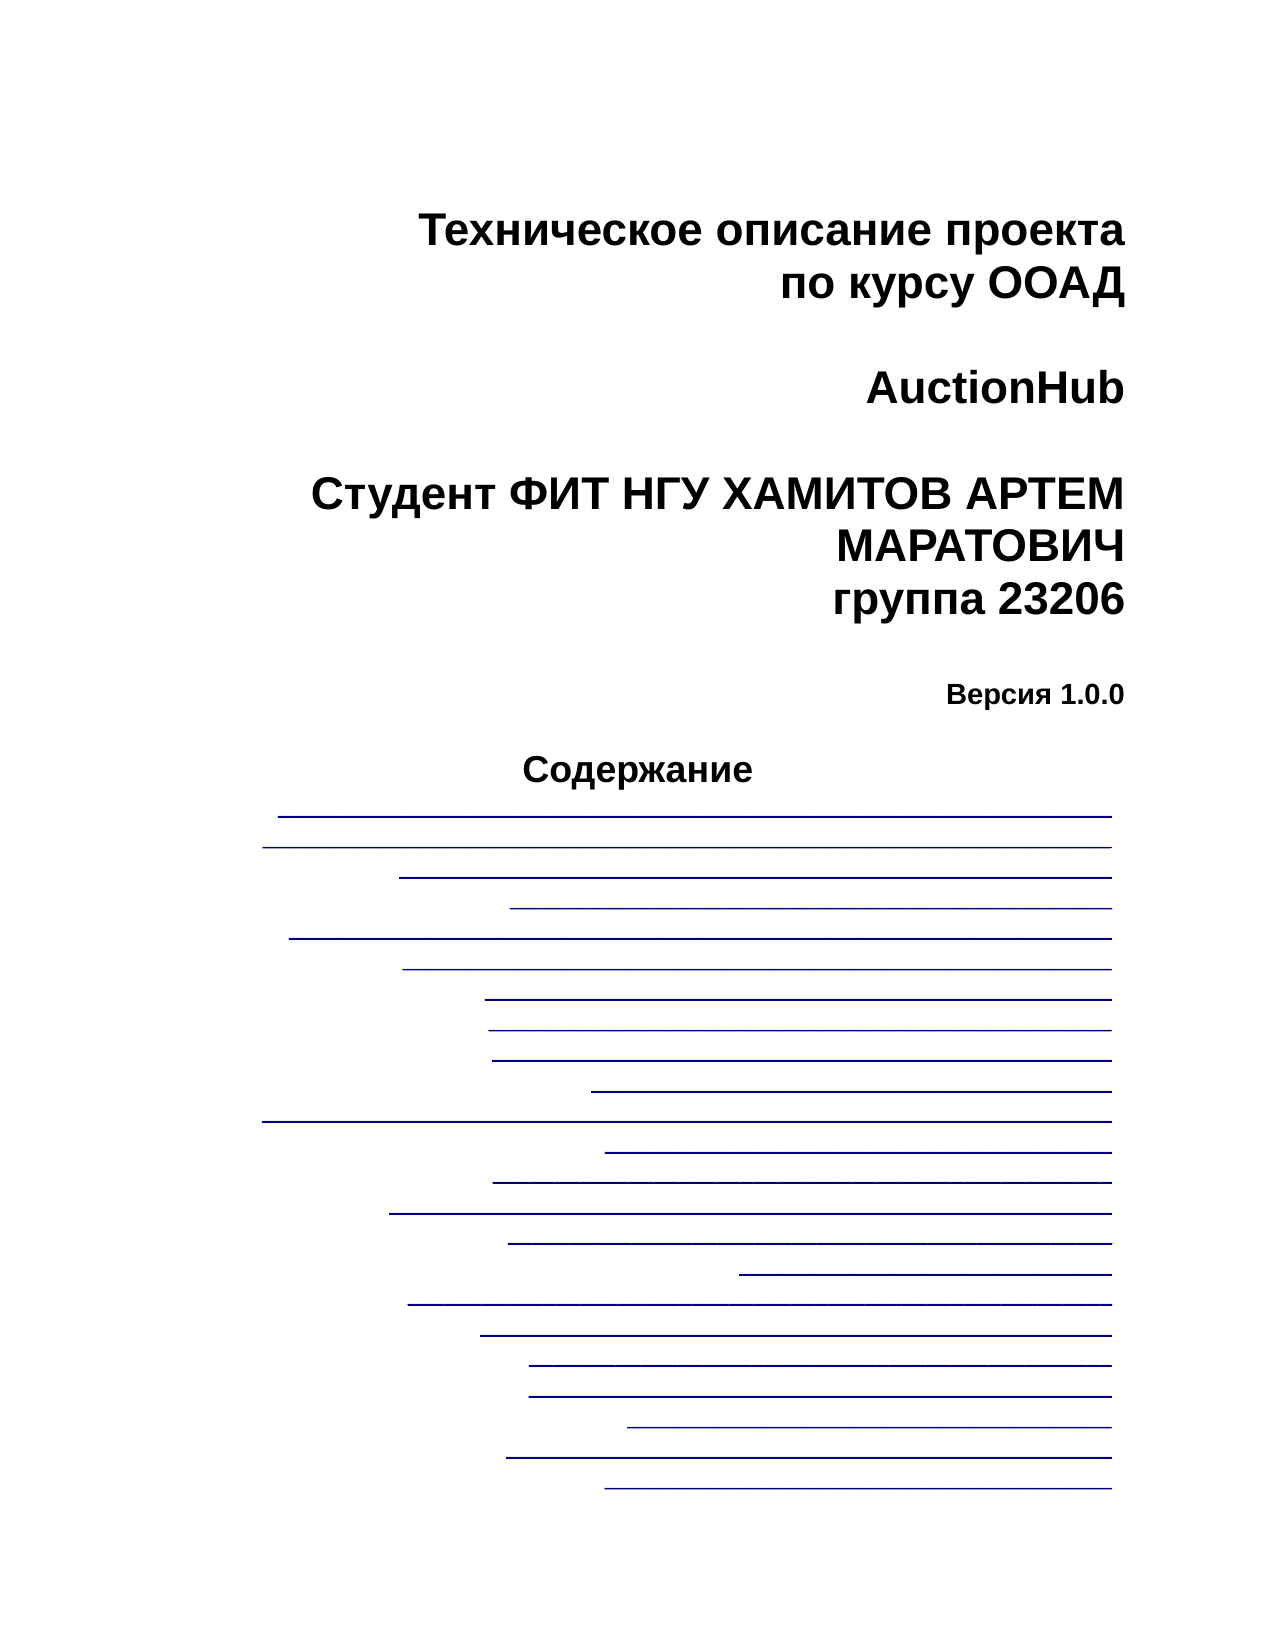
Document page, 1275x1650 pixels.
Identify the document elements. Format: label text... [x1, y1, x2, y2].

text 1.4 Ссылки 2 [173, 912, 1125, 938]
text 3.3.3 Удаление лота с аукциона 5 [196, 1339, 1125, 1366]
text 3.1 Роли 4 [173, 1095, 1125, 1121]
text 2.1 Существующие проблемы 3 [173, 1004, 1125, 1030]
text Содержание [150, 747, 1125, 790]
text 3. Требования к программному решению 4 [150, 1065, 1125, 1091]
text 2. Предметная область проекта 2 [150, 973, 1125, 999]
text 1.5 Краткое описание 2 [173, 943, 1125, 969]
text 3.3.7 Подтверждение отправки товара 5 [196, 1462, 1125, 1488]
text 3.2.1 Регистрация в системе 4 [196, 1156, 1125, 1183]
text Техническое описание проекта по курсу ООАД [386, 203, 1125, 308]
text 3.3 Функциональные требования для роли Продавец 4 [173, 1248, 1125, 1274]
text 2.2 Предполагаемое решение 3 [173, 1034, 1125, 1060]
text 1.1 Цель 1 [173, 821, 1125, 847]
text 1. Введение 1 [150, 790, 1125, 816]
text Версия 1.0.0 [298, 677, 1125, 711]
text 3.3.2 Редактирование лота 5 [196, 1309, 1125, 1335]
text 3.2 Общие функциональные требования 4 [173, 1126, 1125, 1152]
text 3.3.6 Подтверждение оплаты 5 [196, 1431, 1125, 1457]
text AuctionHub [298, 361, 1125, 413]
text 3.3.5 Просмотр завершённых аукционов 5 [196, 1401, 1125, 1427]
text 3.2.2 Авторизация 4 [196, 1187, 1125, 1213]
text 3.3.4 Просмотр активных лотов 5 [196, 1370, 1125, 1396]
text группа 23206 [298, 572, 1125, 624]
text 1.2 Область действия 1 [173, 851, 1125, 877]
text Студент ФИТ НГУ ХАМИТОВ АРТЕМ МАРАТОВИЧ [298, 466, 1125, 572]
text 3.3.1 Создание лота 5 [196, 1278, 1125, 1305]
text 1.3 Определения и сокращения 1 [173, 882, 1125, 908]
text 3.2.3 Просмотр уведомлений 4 [196, 1217, 1125, 1244]
